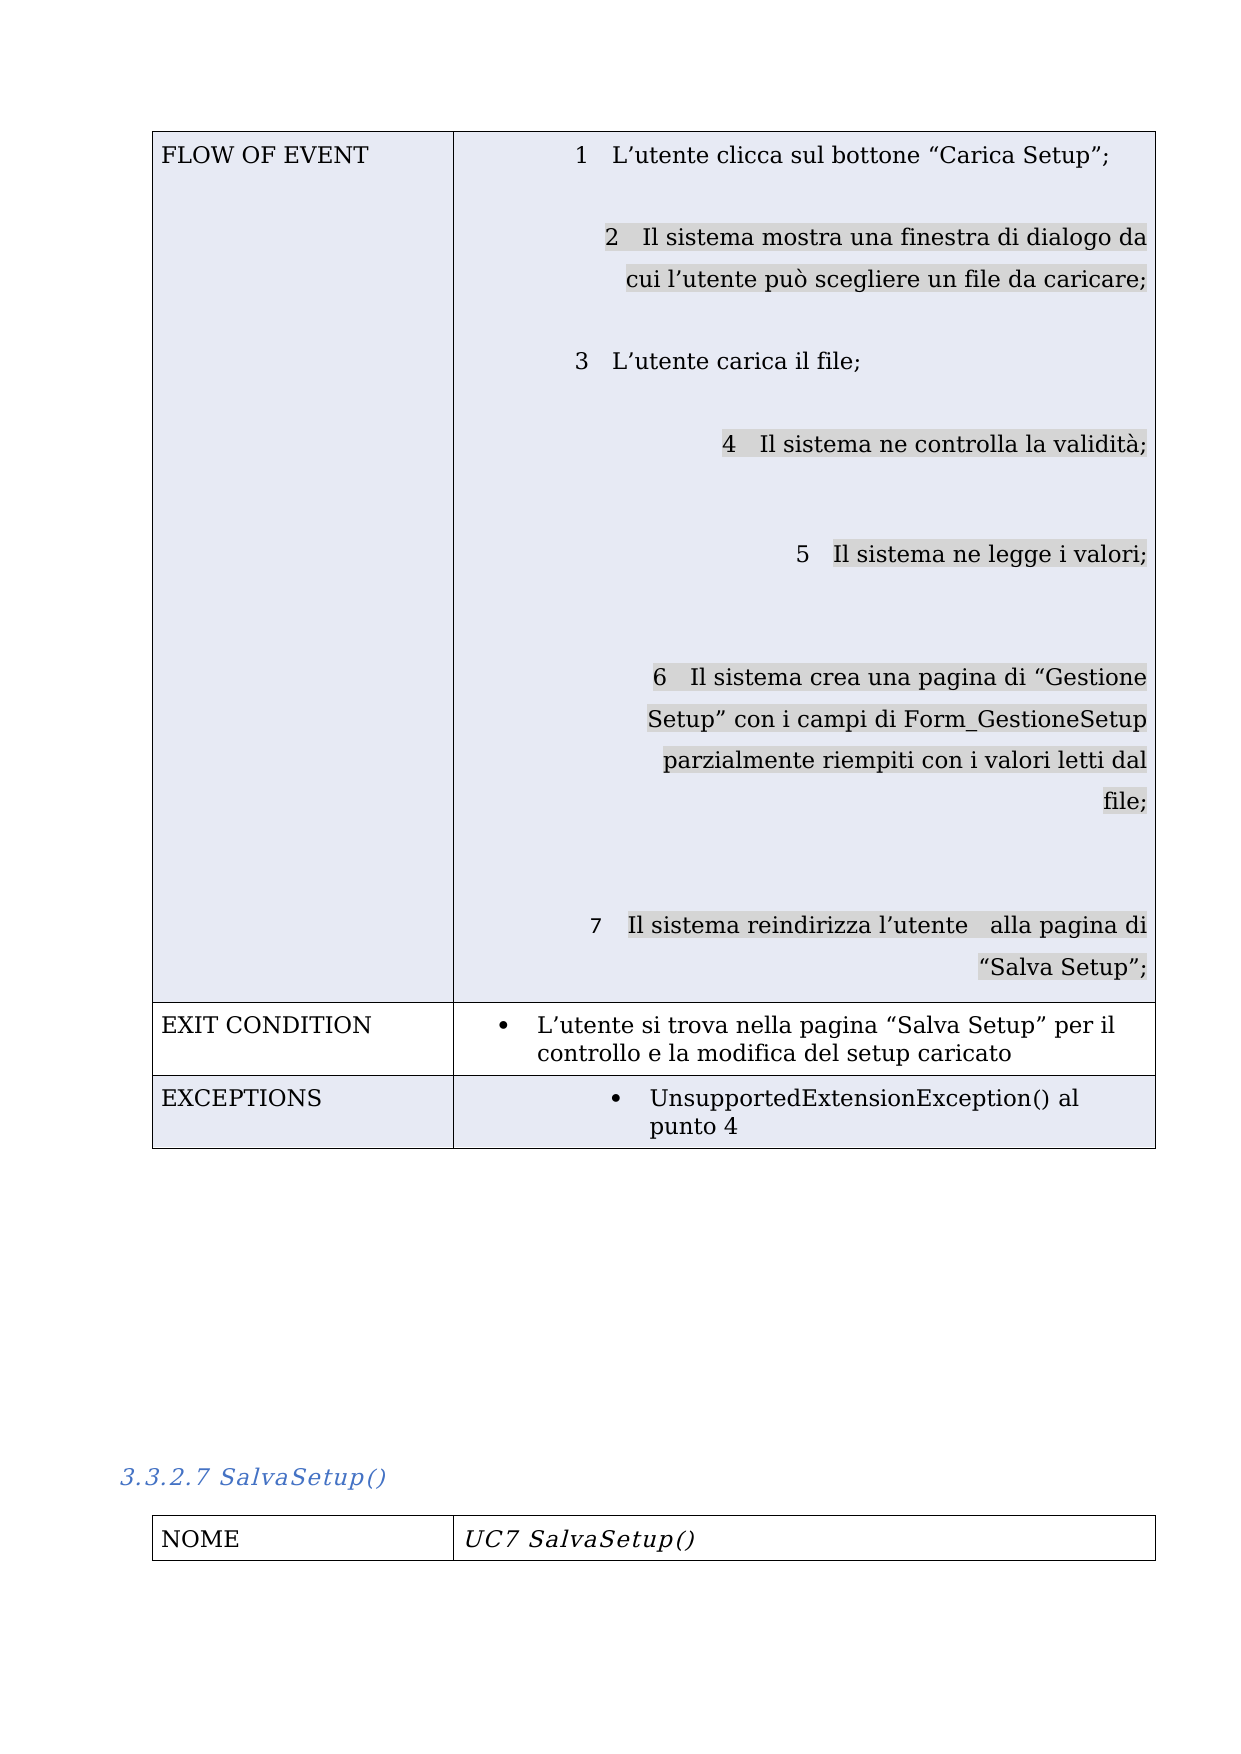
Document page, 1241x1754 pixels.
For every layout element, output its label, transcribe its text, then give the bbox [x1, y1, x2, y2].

table_header UC7 SalvaSetup() [454, 1516, 1155, 1560]
table_header NOME [153, 1516, 453, 1560]
table_cell L’utente clicca sul bottone “Carica Setup”; Il sistema mostra una finestra di dialogo da cui l’utente può scegliere un file da caricare; L’utente carica il file; Il sistema ne controlla la validità; Il sistema ne legge i valori; Il sistema crea una pagina di “Gestione Setup” con i campi di Form_GestioneSetup parzialmente riempiti con i valori letti dal file; Il sistema reindirizza l’utente alla pagina di “Salva Setup”; [454, 132, 1155, 1002]
table_cell EXCEPTIONS [153, 1076, 453, 1147]
table_cell FLOW OF EVENT [153, 132, 453, 1002]
subtitle 3.3.2.7 SalvaSetup() [118, 1463, 1122, 1490]
table_cell L’utente si trova nella pagina “Salva Setup” per il controllo e la modifica del setup caricato [454, 1003, 1155, 1074]
table_cell EXIT CONDITION [153, 1003, 453, 1074]
table_cell UnsupportedExtensionException() al punto 4 [454, 1076, 1155, 1147]
